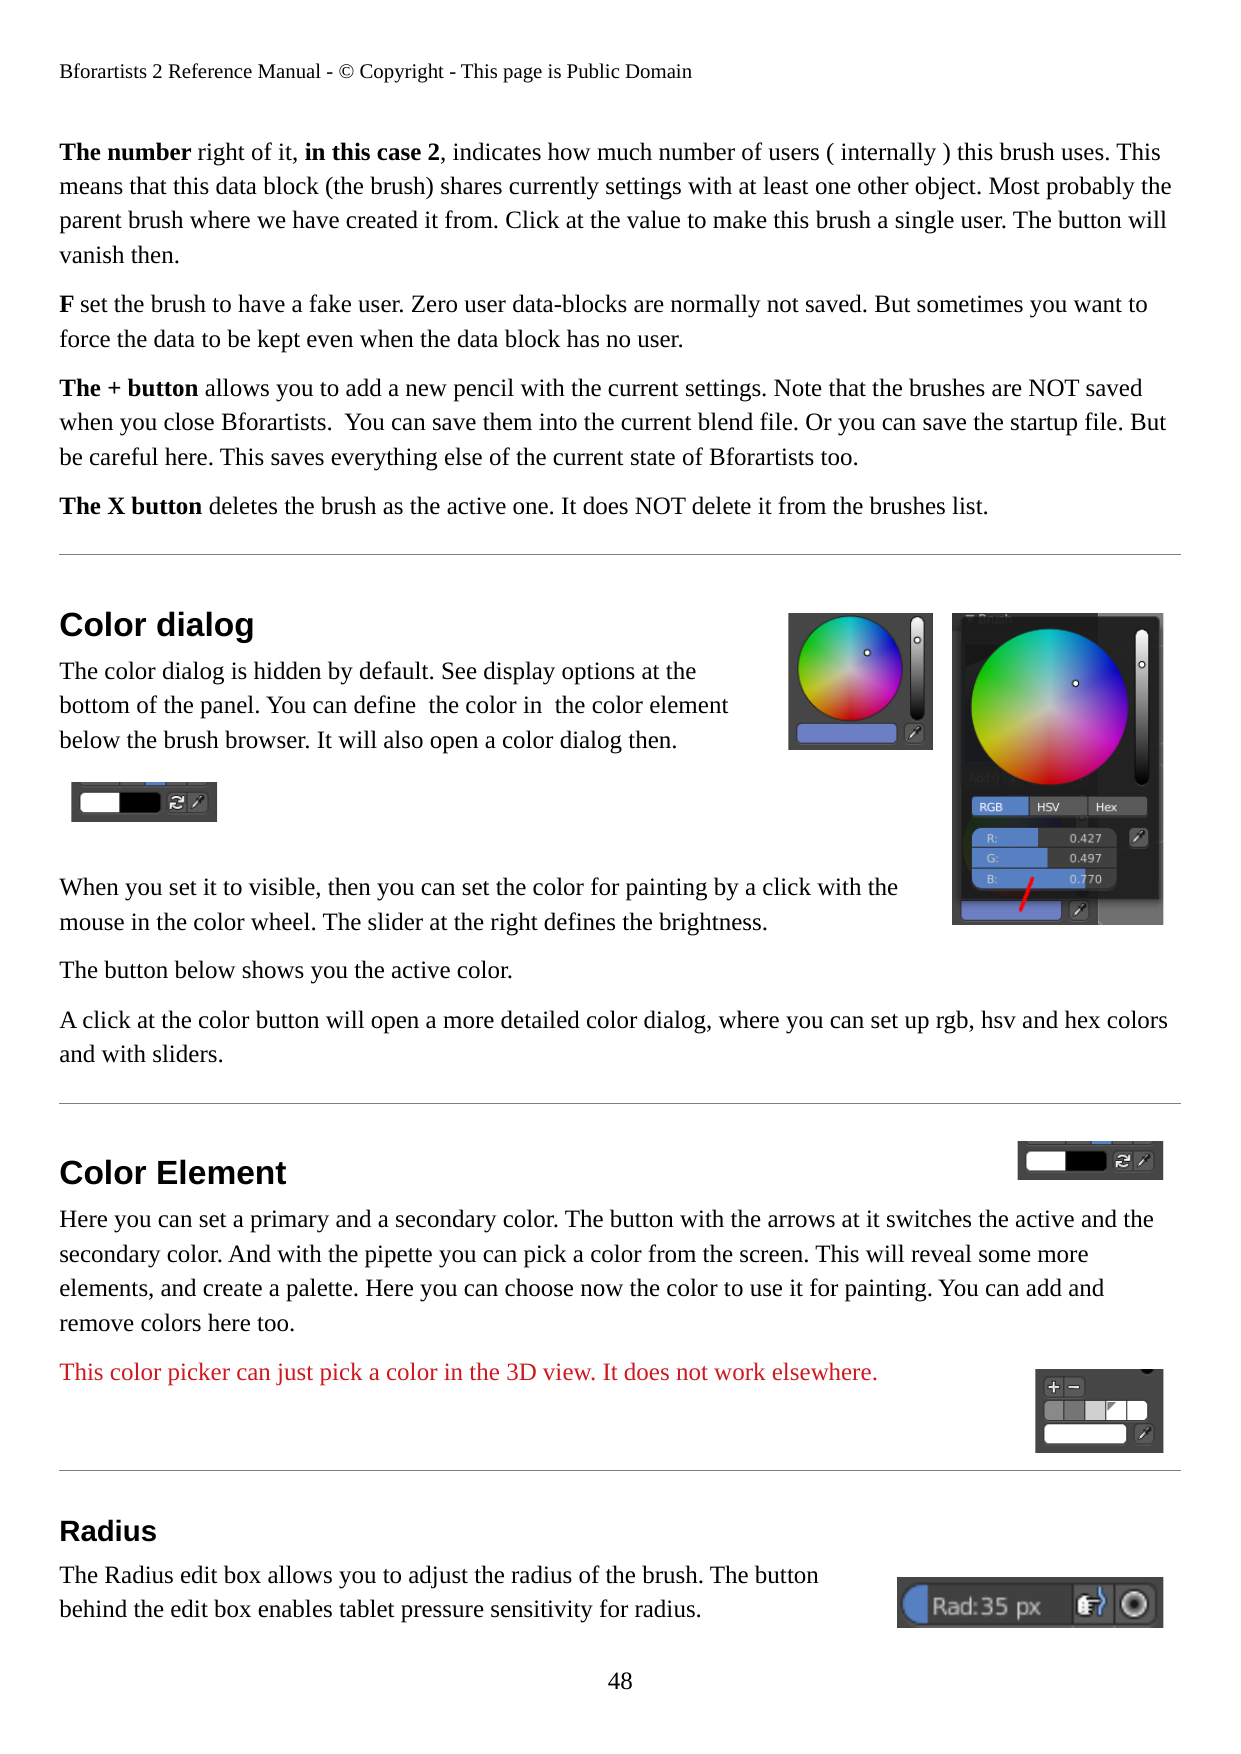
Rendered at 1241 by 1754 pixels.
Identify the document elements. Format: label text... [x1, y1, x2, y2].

subtitle Radius [59, 1514, 1181, 1547]
text The number right of it, in this case 2, indicates how much number of users ( internally ) this brush uses. This means that this data block (the brush) shares currently settings with at least one other object. Most probably the parent brush where we have created it from. Click at the value to make this brush a single user. The button will vanish then. [59, 137, 1181, 269]
text The + button allows you to add a new pencil with the current settings. Note that the brushes are NOT saved when you close Bforartists. You can save them into the current blend file. Or you can save the startup file. But be careful here. This saves everything else of the current state of Bforartists too. [59, 373, 1181, 470]
text When you set it to visible, then you can set the color for painting by a click with the mouse in the color wheel. The slider at the right defines the brightness. [59, 872, 1181, 935]
text The Radius edit box allows you to adjust the radius of the brush. The button behind the edit box enables tablet pressure sensitivity for radius. [59, 1560, 1181, 1623]
picture [71, 782, 218, 822]
text A click at the color button will open a more detailed color dialog, where you can set up rgb, hsv and hex colors and with sliders. [59, 1005, 1181, 1068]
text The button below shows you the active color. [59, 956, 1181, 984]
picture [1035, 1369, 1164, 1453]
subtitle Color Element [59, 1153, 1181, 1192]
picture [897, 1577, 1164, 1628]
picture [952, 613, 1164, 925]
text Here you can set a primary and a secondary color. The button with the arrows at it switches the active and the secondary color. And with the pipette you can pick a color from the screen. This will reveal some more elements, and create a palette. Here you can choose now the color to use it for painting. You can add and remove colors here too. [59, 1204, 1181, 1337]
text The X button deletes the brush as the active one. It does NOT delete it from the brushes list. [59, 491, 1181, 519]
picture [788, 613, 933, 750]
text This color picker can just pick a color in the 3D view. It does not work elsewhere. [59, 1357, 1181, 1386]
picture [1017, 1141, 1164, 1180]
text The color dialog is hidden by default. See display options at the bottom of the panel. You can define the color in the color element below the brush browser. It will also open a color dialog then. [59, 656, 952, 754]
subtitle Color dialog [59, 605, 1181, 643]
text F set the brush to have a fake user. Zero user data-blocks are normally not saved. But sometimes you want to force the data to be kept even when the data block has no user. [59, 289, 1181, 352]
